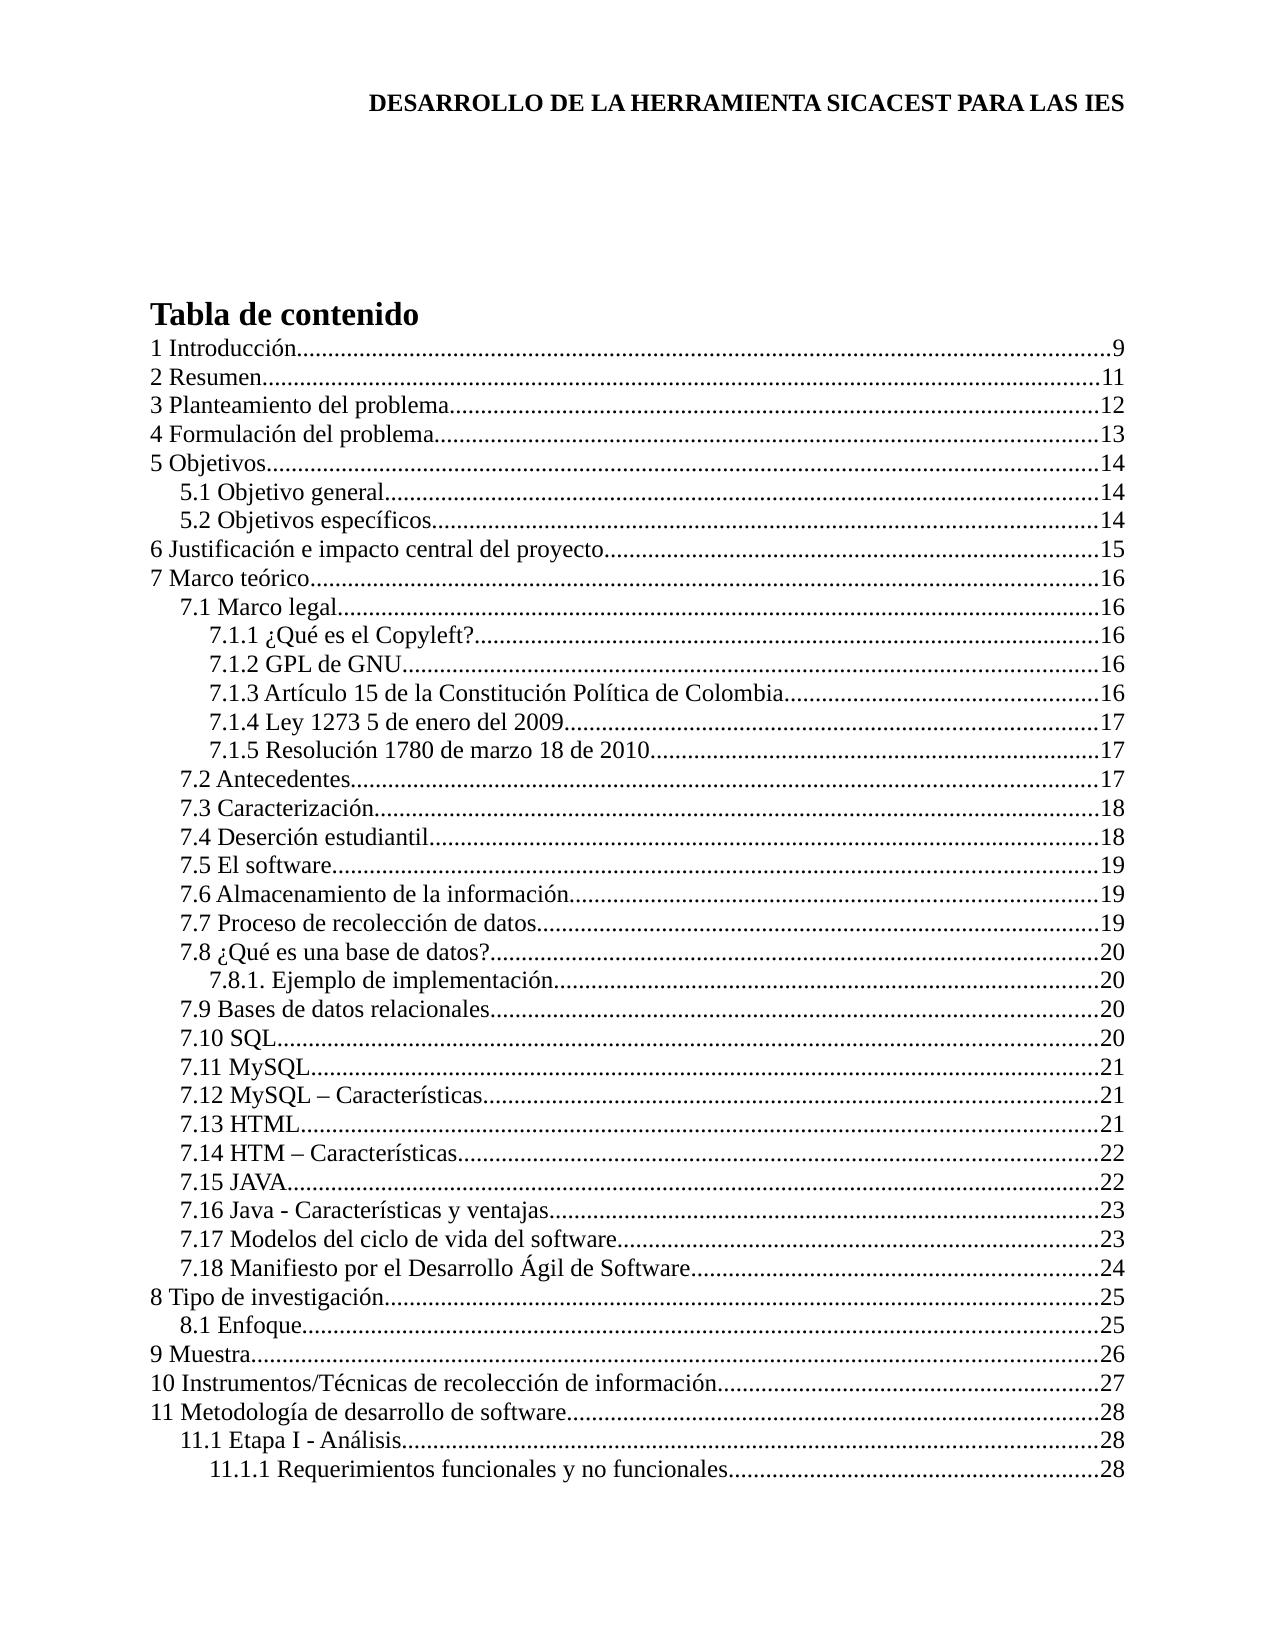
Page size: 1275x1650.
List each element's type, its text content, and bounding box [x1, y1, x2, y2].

text 7.9 Bases de datos relacionales 20 [179, 994, 1125, 1023]
text 7.1.3 Artículo 15 de la Constitución Política de Colombia 16 [209, 678, 1125, 707]
text 7.8 ¿Qué es una base de datos? 20 [179, 937, 1125, 965]
text 8 Tipo de investigación 25 [150, 1282, 1125, 1310]
text 7.1.4 Ley 1273 5 de enero del 2009 17 [209, 707, 1125, 735]
text 7.1.5 Resolución 1780 de marzo 18 de 2010 17 [209, 735, 1125, 764]
text 7.11 MySQL 21 [179, 1052, 1125, 1080]
text 7.18 Manifiesto por el Desarrollo Ágil de Software 24 [179, 1253, 1125, 1282]
text 7.1.1 ¿Qué es el Copyleft? 16 [209, 620, 1125, 649]
text 1 Introducción 9 [150, 333, 1125, 362]
text 2 Resumen 11 [150, 362, 1125, 390]
subtitle Tabla de contenido [150, 294, 1125, 333]
text 11.1.1 Requerimientos funcionales y no funcionales 28 [209, 1454, 1125, 1483]
text 5 Objetivos 14 [150, 448, 1125, 477]
text 7.8.1. Ejemplo de implementación 20 [209, 965, 1125, 994]
text 8.1 Enfoque 25 [179, 1310, 1125, 1339]
text 7.15 JAVA 22 [179, 1167, 1125, 1195]
text 7 Marco teórico 16 [150, 563, 1125, 592]
text 7.10 SQL 20 [179, 1023, 1125, 1052]
text 7.1.2 GPL de GNU 16 [209, 649, 1125, 678]
text 7.12 MySQL – Características 21 [179, 1080, 1125, 1109]
text 7.13 HTML 21 [179, 1109, 1125, 1138]
text 7.16 Java - Características y ventajas 23 [179, 1195, 1125, 1224]
text 7.7 Proceso de recolección de datos 19 [179, 908, 1125, 937]
text 6 Justificación e impacto central del proyecto 15 [150, 534, 1125, 563]
text 11.1 Etapa I - Análisis 28 [179, 1425, 1125, 1454]
text 3 Planteamiento del problema 12 [150, 390, 1125, 419]
text 11 Metodología de desarrollo de software 28 [150, 1397, 1125, 1425]
text 10 Instrumentos/Técnicas de recolección de información 27 [150, 1368, 1125, 1397]
text 7.1 Marco legal 16 [179, 592, 1125, 620]
text 7.4 Deserción estudiantil 18 [179, 822, 1125, 850]
text 7.14 HTM – Características 22 [179, 1138, 1125, 1167]
text 7.2 Antecedentes 17 [179, 764, 1125, 793]
text 5.1 Objetivo general 14 [179, 477, 1125, 505]
text 9 Muestra 26 [150, 1339, 1125, 1368]
text 7.3 Caracterización 18 [179, 793, 1125, 822]
text 7.17 Modelos del ciclo de vida del software 23 [179, 1224, 1125, 1253]
text 5.2 Objetivos específicos 14 [179, 505, 1125, 534]
text 7.5 El software 19 [179, 850, 1125, 879]
text 4 Formulación del problema 13 [150, 419, 1125, 448]
text 7.6 Almacenamiento de la información 19 [179, 879, 1125, 908]
